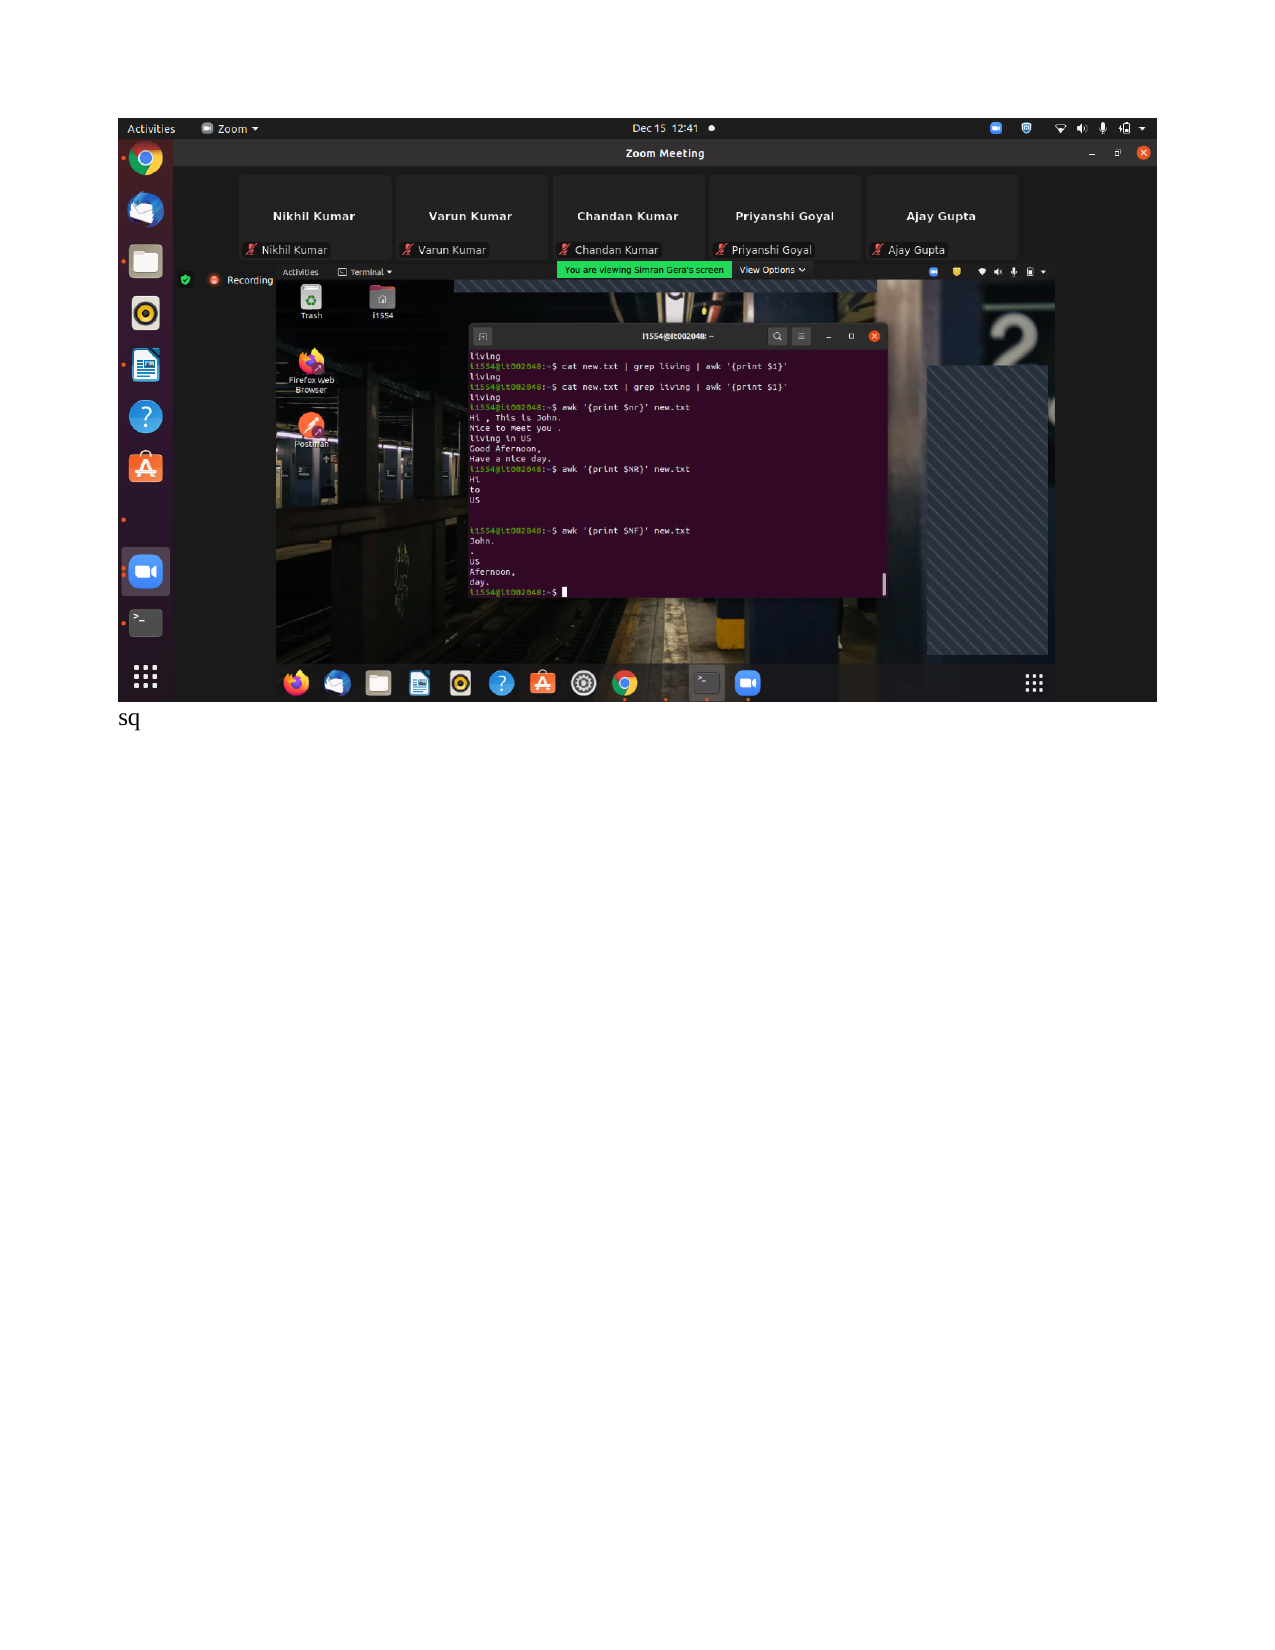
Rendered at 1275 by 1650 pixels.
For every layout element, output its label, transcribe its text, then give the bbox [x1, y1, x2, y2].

picture [118, 118, 1157, 702]
text sq [118, 702, 1157, 731]
